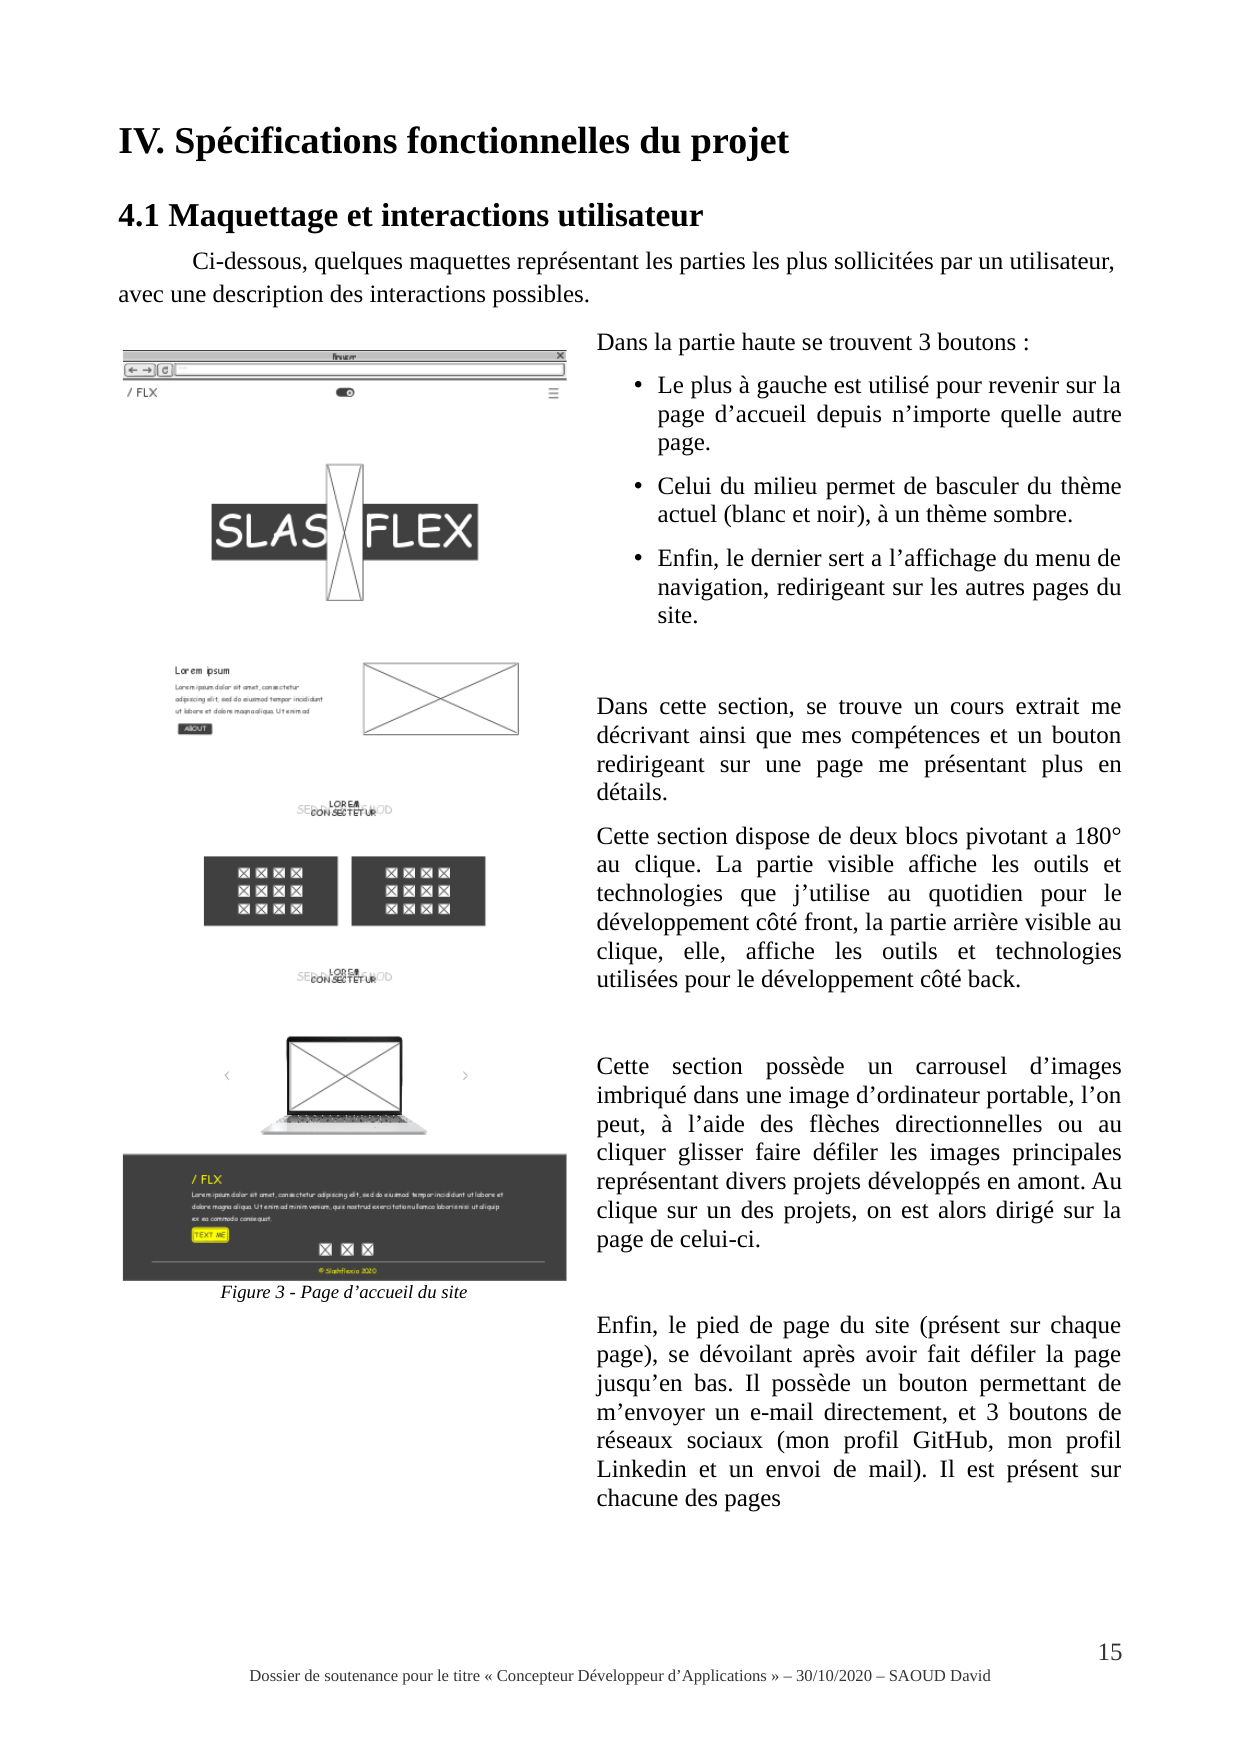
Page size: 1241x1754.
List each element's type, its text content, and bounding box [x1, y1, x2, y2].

text Enfin, le pied de page du site (présent sur chaque page), se dévoilant après avoir fait défiler la page jusqu’en bas. Il possède un bouton permettant de m’envoyer un e-mail directement, et 3 boutons de réseaux sociaux (mon profil GitHub, mon profil Linkedin et un envoi de mail). Il est présent sur chacune des pages [596, 1310, 1122, 1512]
list Enfin, le dernier sert a l’affichage du menu de navigation, redirigeant sur les autres pages du site. [634, 543, 1122, 629]
subtitle 4.1 Maquettage et interactions utilisateur [118, 195, 1122, 233]
subtitle IV. Spécifications fonctionnelles du projet [118, 118, 1122, 162]
list Le plus à gauche est utilisé pour revenir sur la page d’accueil depuis n’importe quelle autre page. [634, 370, 1122, 456]
text Figure 3 - Page d’accueil du site [123, 1281, 567, 1303]
text Dans cette section, se trouve un cours extrait me décrivant ainsi que mes compétences et un bouton redirigeant sur une page me présentant plus en détails. [596, 691, 1122, 806]
text Cette section dispose de deux blocs pivotant a 180° au clique. La partie visible affiche les outils et technologies que j’utilise au quotidien pour le développement côté front, la partie arrière visible au clique, elle, affiche les outils et technologies utilisées pour le développement côté back. [596, 821, 1122, 993]
picture [122, 350, 567, 1281]
text Ci-dessous, quelques maquettes représentant les parties les plus sollicitées par un utilisateur, avec une description des interactions possibles. [118, 246, 1122, 308]
text Cette section possède un carrousel d’images imbriqué dans une image d’ordinateur portable, l’on peut, à l’aide des flèches directionnelles ou au cliquer glisser faire défiler les images principales représentant divers projets développés en amont. Au clique sur un des projets, on est alors dirigé sur la page de celui-ci. [596, 1051, 1122, 1252]
text Dans la partie haute se trouvent 3 boutons : [596, 327, 1122, 355]
list Celui du milieu permet de basculer du thème actuel (blanc et noir), à un thème sombre. [634, 471, 1122, 528]
